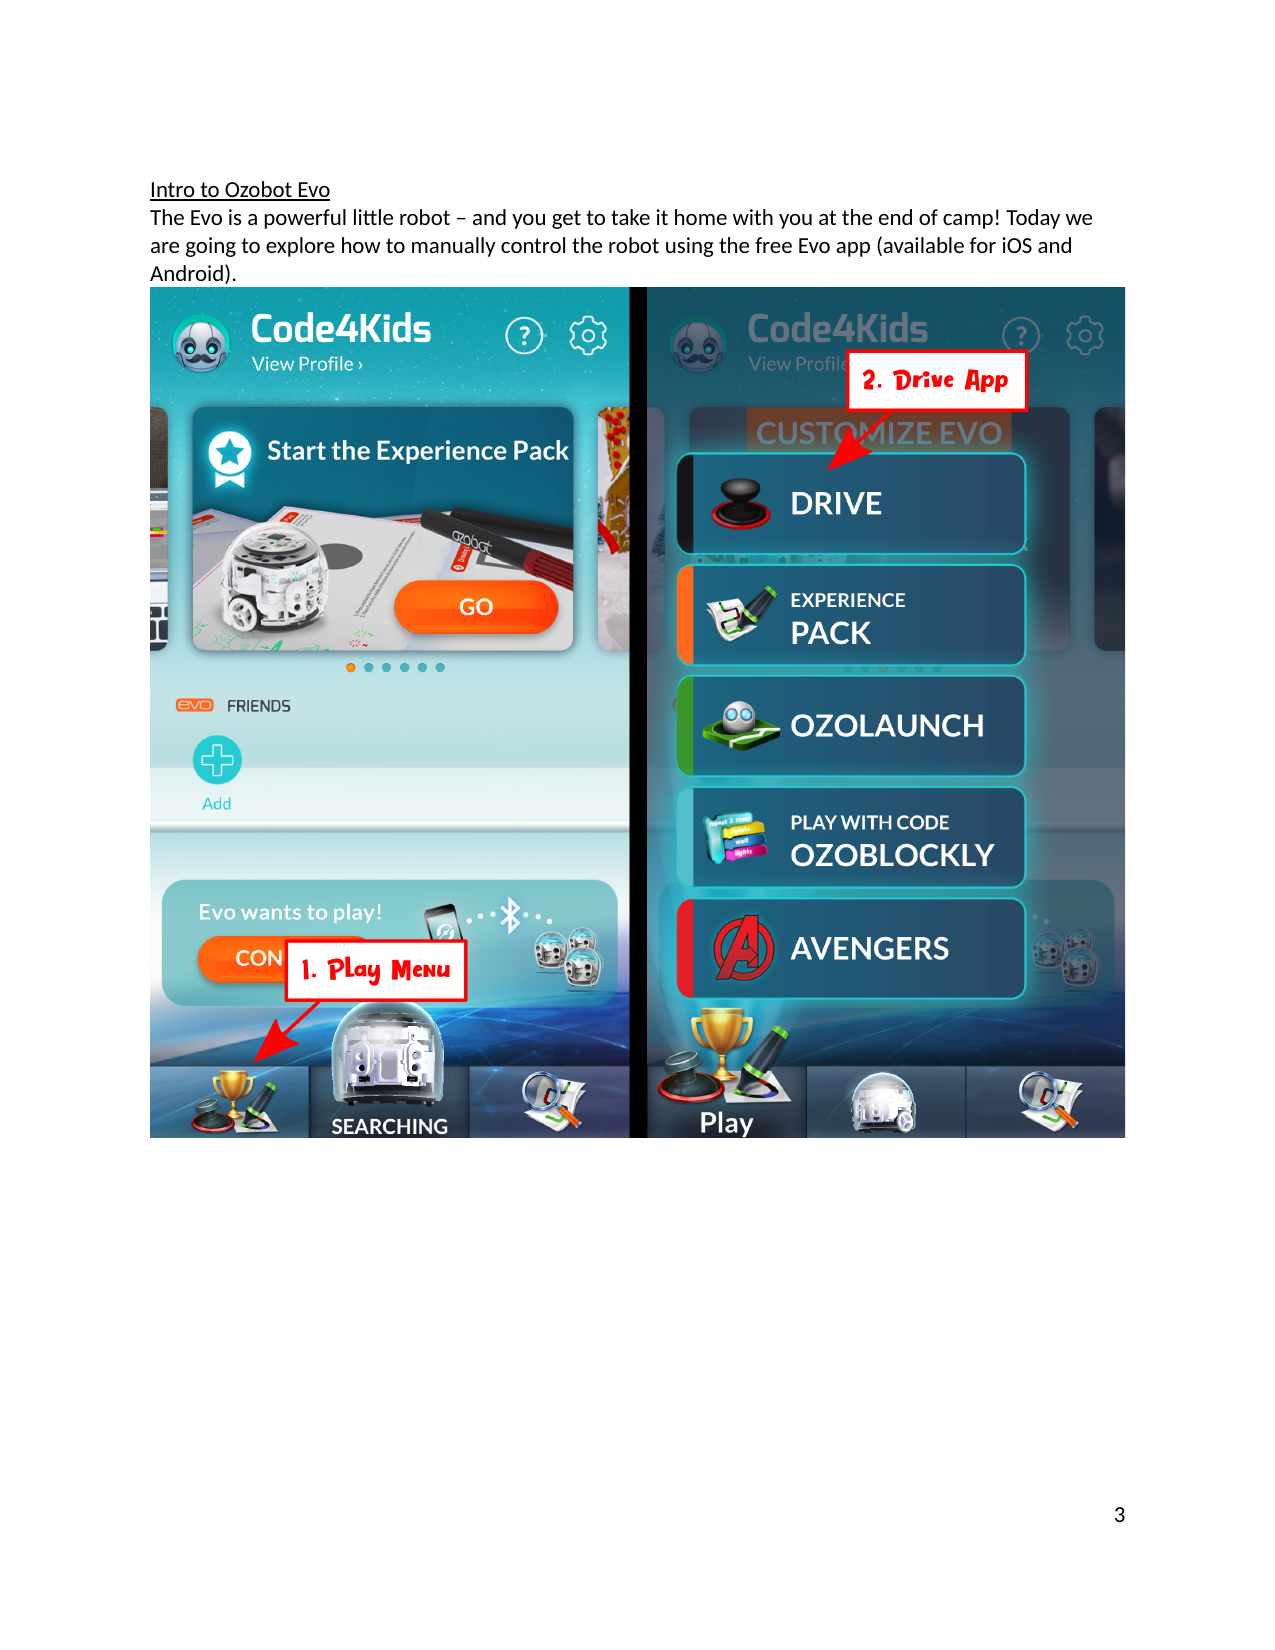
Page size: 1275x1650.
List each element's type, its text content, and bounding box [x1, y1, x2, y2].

text The Evo is a powerful little robot – and you get to take it home with you at the end of camp! Today we are going to explore how to manually control the robot using the free Evo app (available for iOS and Android). [150, 203, 1125, 287]
picture [150, 287, 1125, 1138]
subtitle Intro to Ozobot Evo [150, 175, 1125, 203]
